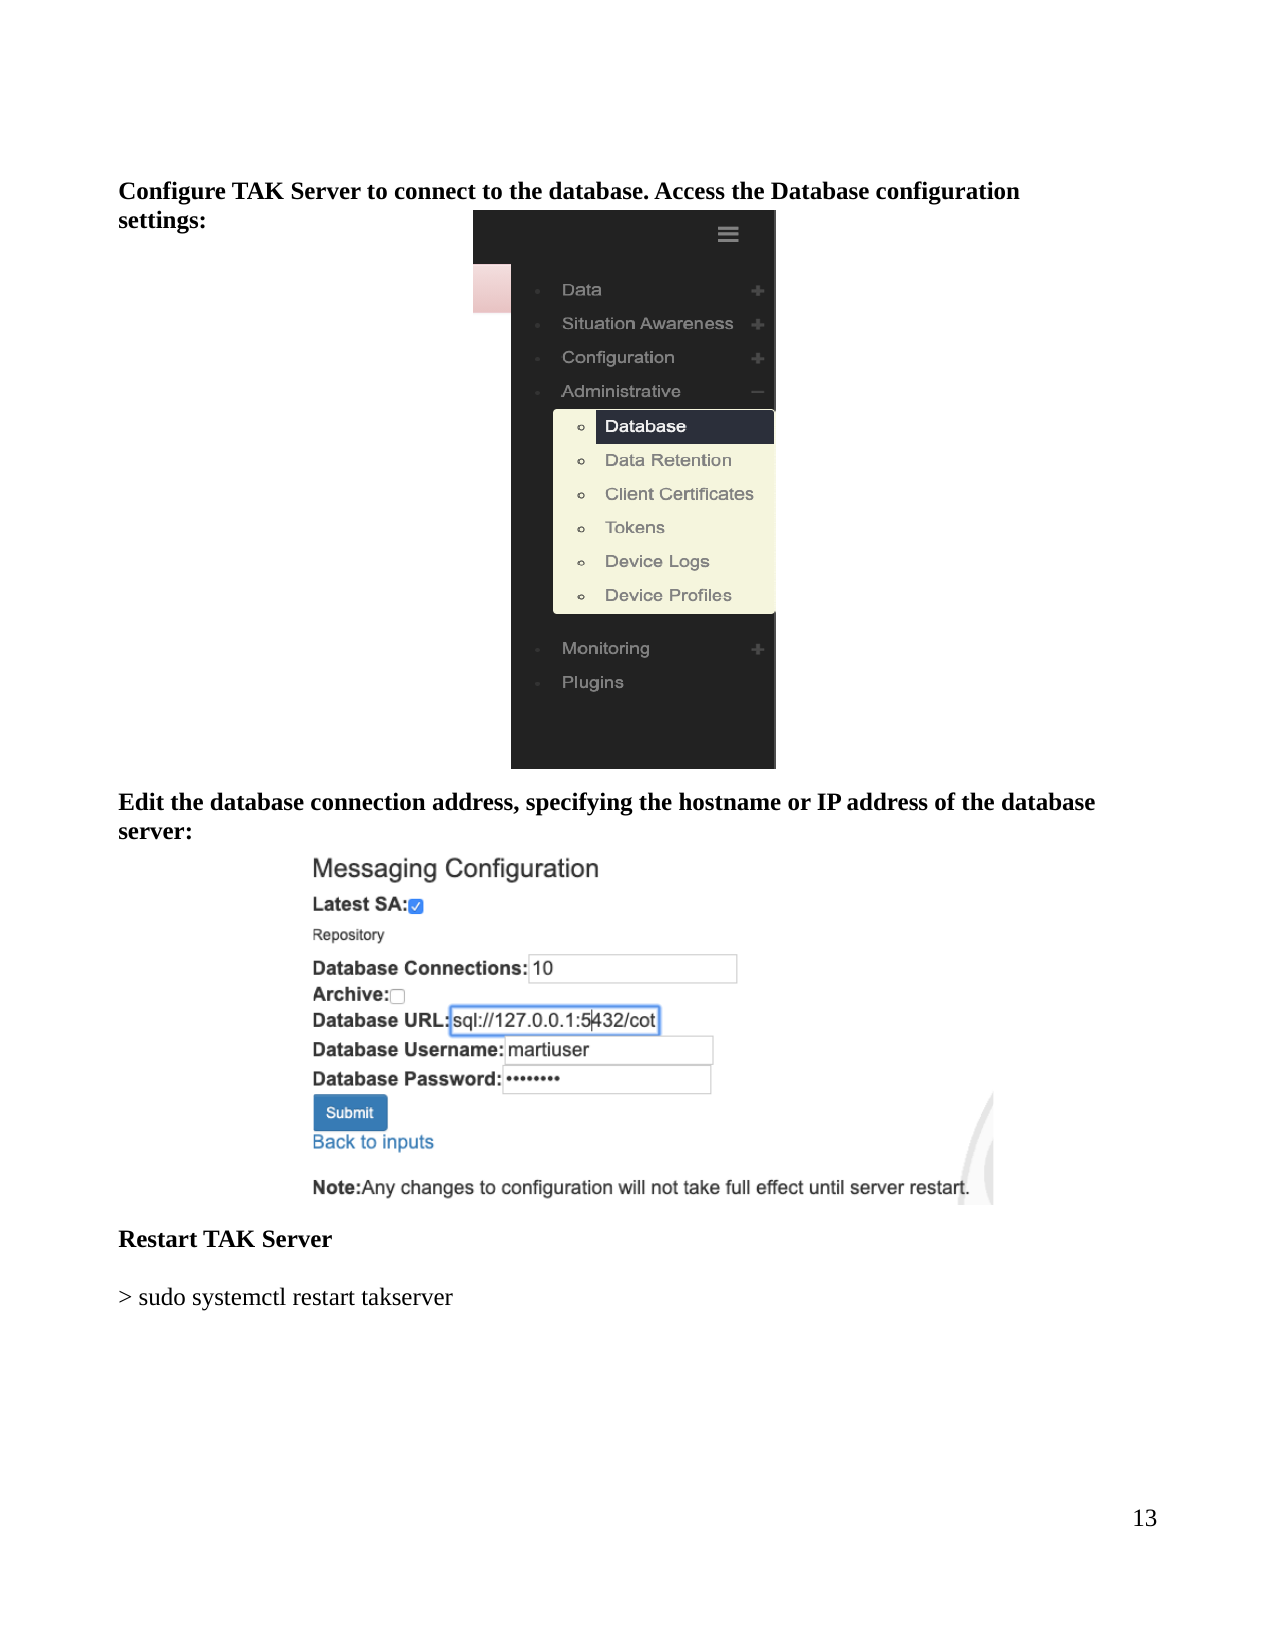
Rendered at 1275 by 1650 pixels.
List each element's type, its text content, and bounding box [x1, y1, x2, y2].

text Restart TAK Server [118, 1224, 1098, 1252]
text > sudo systemctl restart takserver [118, 1282, 1098, 1311]
text Edit the database connection address, specifying the hostname or IP address of the database server: [118, 787, 1098, 845]
picture [473, 210, 776, 769]
text Configure TAK Server to connect to the database. Access the Database configuration settings: [118, 176, 1098, 234]
picture [313, 837, 994, 1205]
